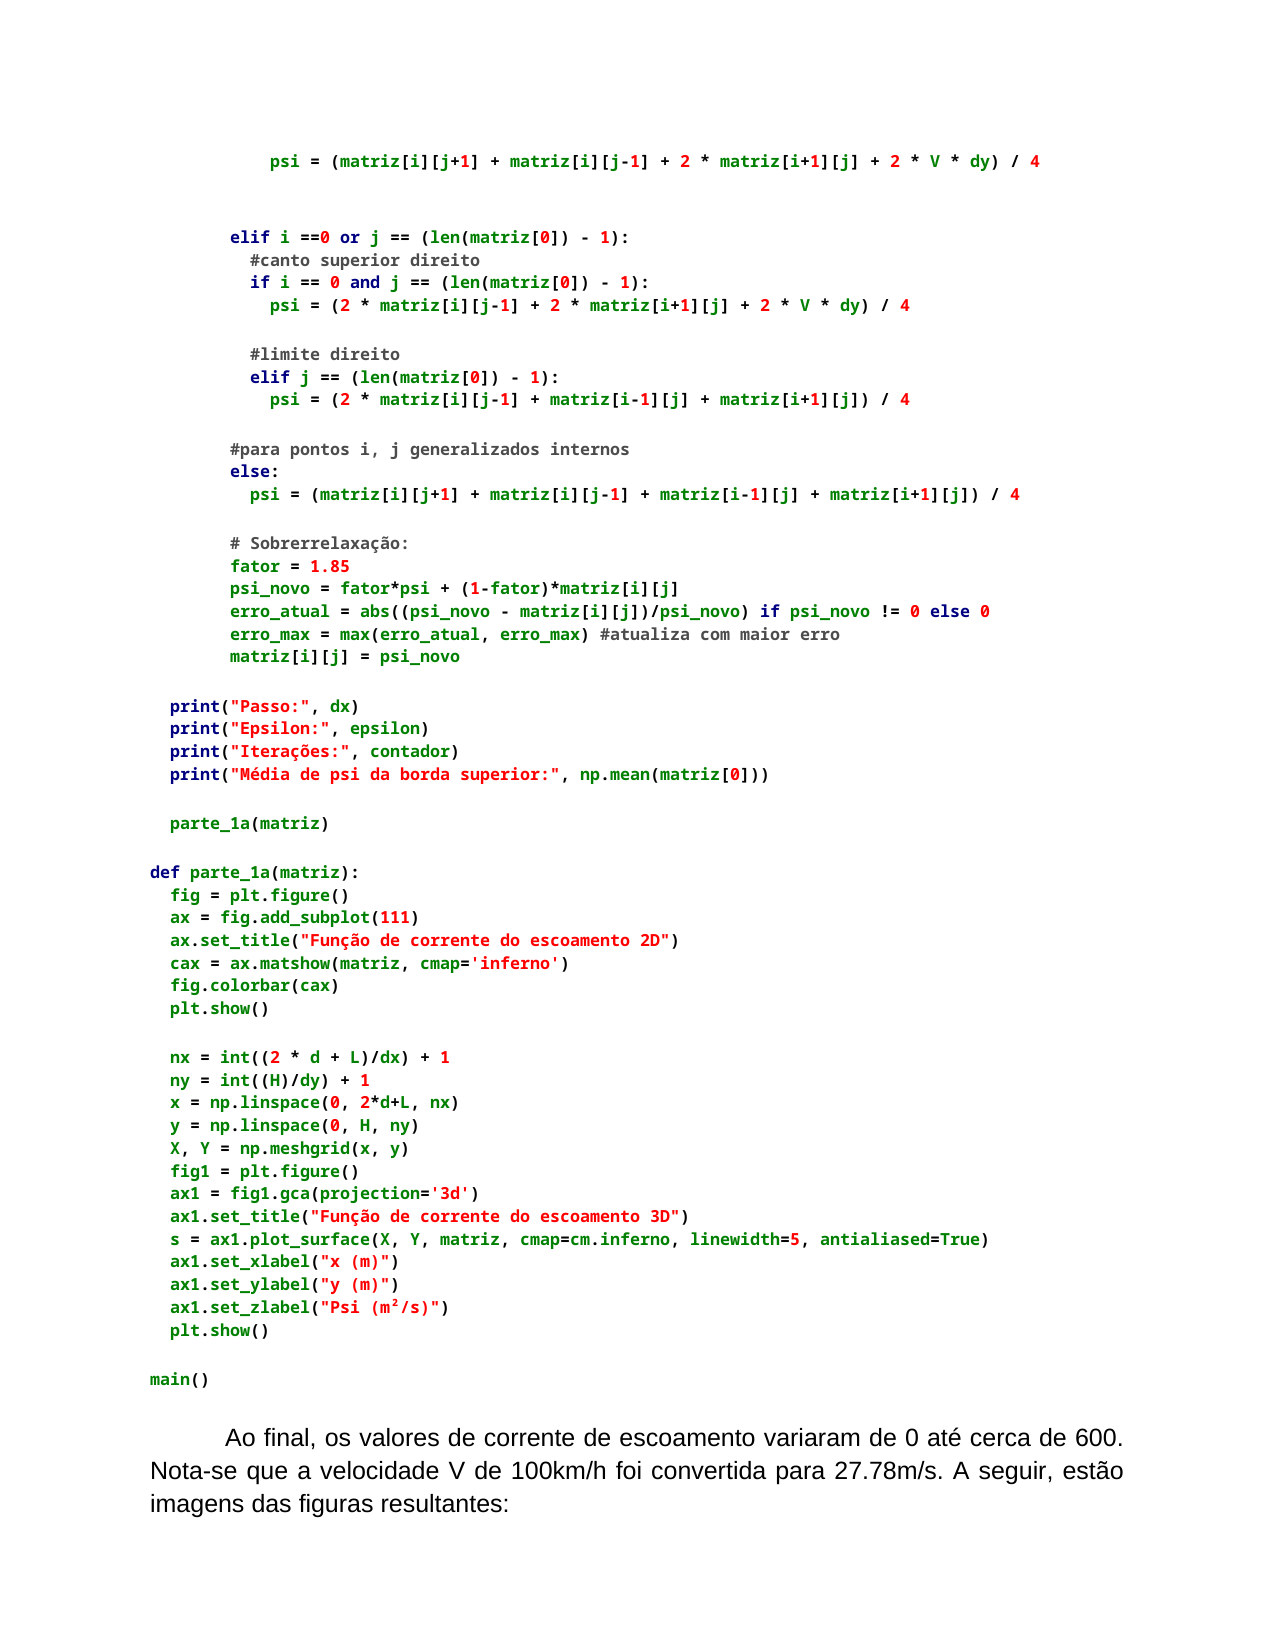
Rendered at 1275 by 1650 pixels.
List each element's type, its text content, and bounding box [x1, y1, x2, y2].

text ax1.set_ylabel("y (m)") [150, 1273, 1125, 1296]
text psi_novo = fator*psi + (1-fator)*matriz[i][j] [150, 577, 1125, 600]
text fator = 1.85 [150, 554, 1125, 577]
text psi = (matriz[i][j+1] + matriz[i][j-1] + matriz[i-1][j] + matriz[i+1][j]) / 4 [150, 482, 1125, 505]
text else: [150, 460, 1125, 482]
text erro_atual = abs((psi_novo - matriz[i][j])/psi_novo) if psi_novo != 0 else 0 [150, 600, 1125, 622]
text plt.show() [150, 1318, 1125, 1341]
text Ao final, os valores de corrente de escoamento variaram de 0 até cerca de 600. Nota-se que a velocidade V de 100km/h foi convertida para 27.78m/s. A seguir, estão imagens das figuras resultantes: [150, 1423, 1125, 1518]
text erro_max = max(erro_atual, erro_max) #atualiza com maior erro [150, 622, 1125, 645]
text print("Iterações:", contador) [150, 739, 1125, 762]
text ax1.set_title("Função de corrente do escoamento 3D") [150, 1205, 1125, 1227]
text parte_1a(matriz) [150, 811, 1125, 834]
text #canto superior direito [150, 248, 1125, 271]
text psi = (2 * matriz[i][j-1] + matriz[i-1][j] + matriz[i+1][j]) / 4 [150, 388, 1125, 411]
text fig.colorbar(cax) [150, 974, 1125, 997]
text ax1.set_xlabel("x (m)") [150, 1250, 1125, 1273]
text main() [150, 1367, 1125, 1390]
text ny = int((H)/dy) + 1 [150, 1068, 1125, 1091]
text if i == 0 and j == (len(matriz[0]) - 1): [150, 271, 1125, 293]
text cax = ax.matshow(matriz, cmap='inferno') [150, 951, 1125, 974]
text y = np.linspace(0, H, ny) [150, 1114, 1125, 1137]
text def parte_1a(matriz): [150, 860, 1125, 883]
text plt.show() [150, 997, 1125, 1019]
text fig = plt.figure() [150, 883, 1125, 906]
text s = ax1.plot_surface(X, Y, matriz, cmap=cm.inferno, linewidth=5, antialiased=True) [150, 1227, 1125, 1250]
text X, Y = np.meshgrid(x, y) [150, 1137, 1125, 1159]
text psi = (matriz[i][j+1] + matriz[i][j-1] + 2 * matriz[i+1][j] + 2 * V * dy) / 4 [150, 150, 1125, 173]
text ax1 = fig1.gca(projection='3d') [150, 1182, 1125, 1205]
text # Sobrerrelaxação: [150, 532, 1125, 554]
text #para pontos i, j generalizados internos [150, 437, 1125, 460]
text #limite direito [150, 343, 1125, 365]
text elif j == (len(matriz[0]) - 1): [150, 365, 1125, 388]
text matriz[i][j] = psi_novo [150, 645, 1125, 668]
text nx = int((2 * d + L)/dx) + 1 [150, 1046, 1125, 1068]
text fig1 = plt.figure() [150, 1159, 1125, 1182]
text elif i ==0 or j == (len(matriz[0]) - 1): [150, 225, 1125, 248]
text print("Epsilon:", epsilon) [150, 717, 1125, 739]
text ax1.set_zlabel("Psi (m²/s)") [150, 1296, 1125, 1318]
text psi = (2 * matriz[i][j-1] + 2 * matriz[i+1][j] + 2 * V * dy) / 4 [150, 293, 1125, 316]
text x = np.linspace(0, 2*d+L, nx) [150, 1091, 1125, 1114]
text print("Média de psi da borda superior:", np.mean(matriz[0])) [150, 762, 1125, 785]
text ax = fig.add_subplot(111) [150, 906, 1125, 928]
text print("Passo:", dx) [150, 694, 1125, 717]
text ax.set_title("Função de corrente do escoamento 2D") [150, 928, 1125, 951]
